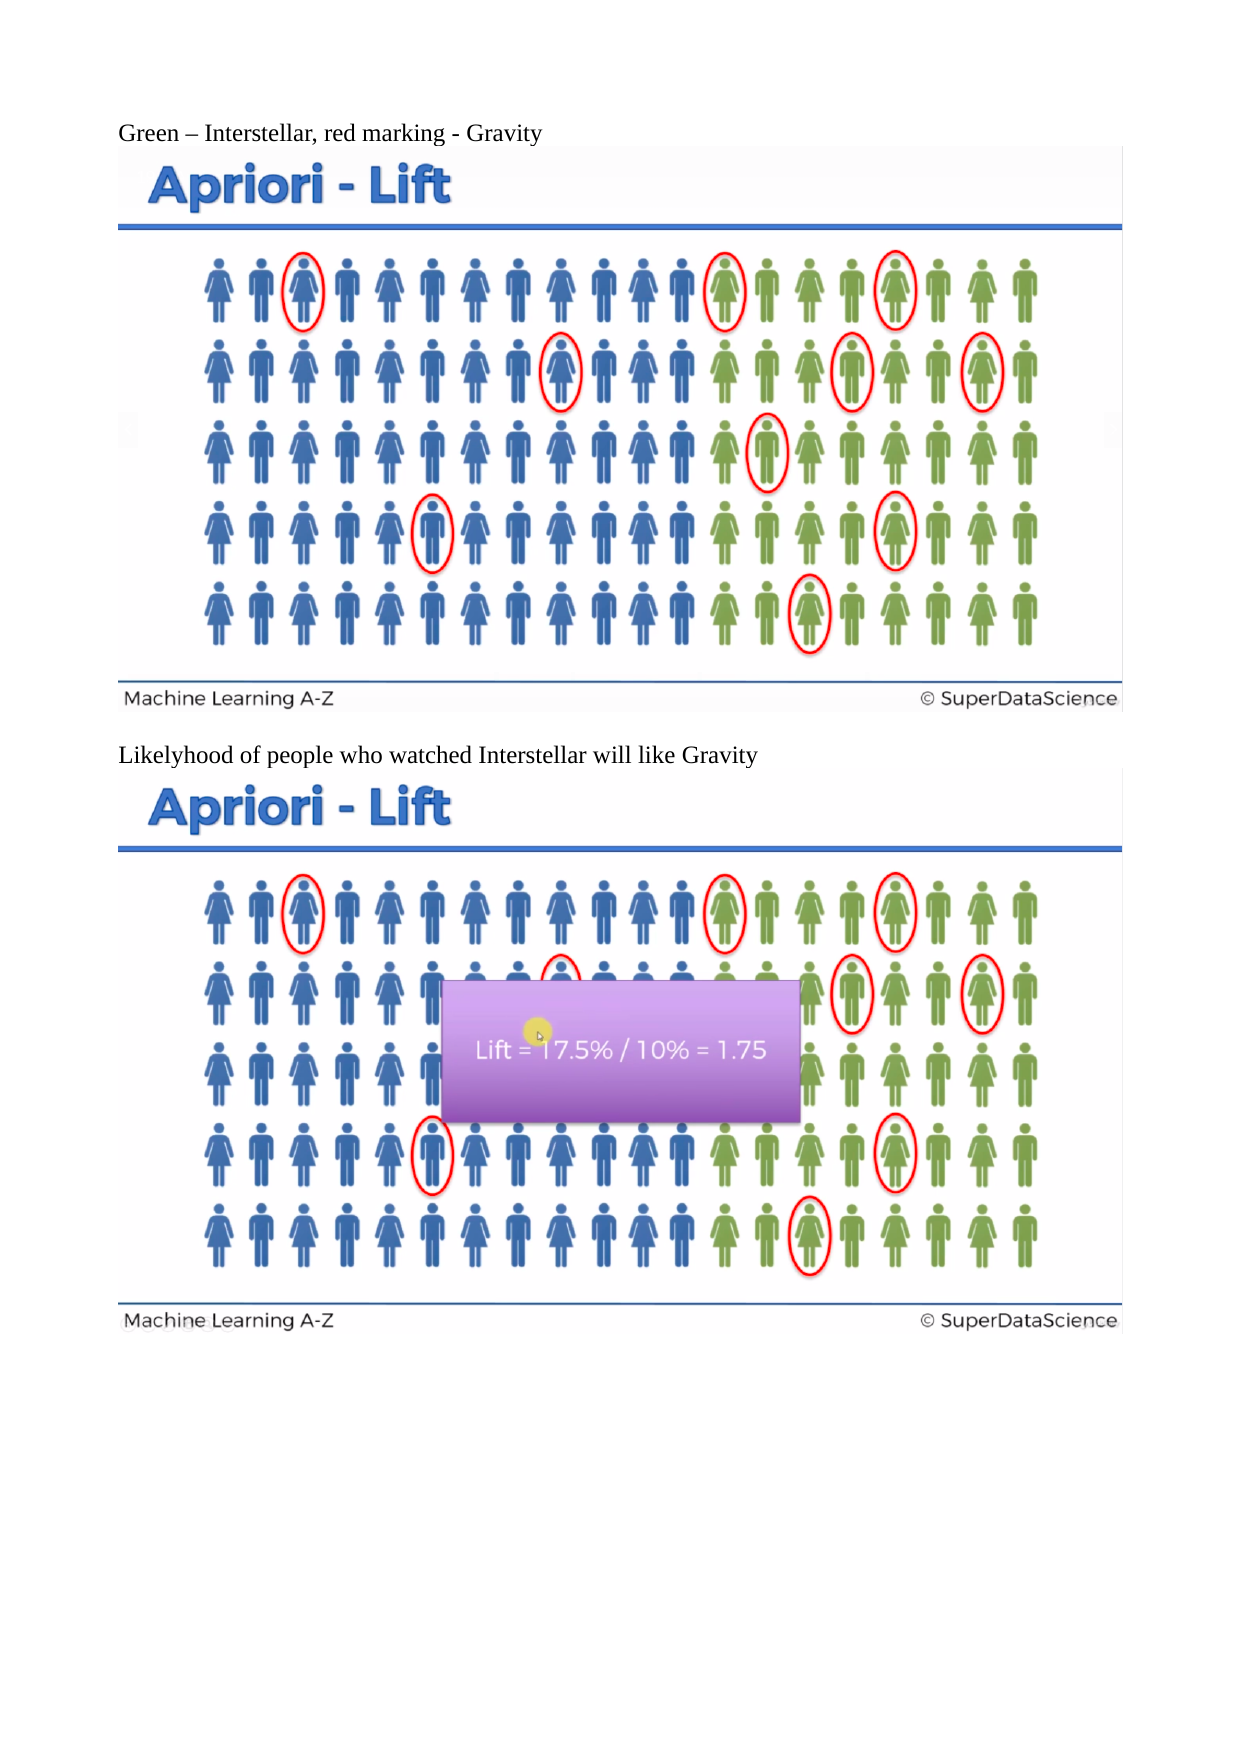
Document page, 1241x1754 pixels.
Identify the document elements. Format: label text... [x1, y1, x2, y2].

picture [118, 146, 1123, 712]
text Likelyhood of people who watched Interstellar will like Gravity [118, 740, 1122, 768]
text Green – Interstellar, red marking - Gravity [118, 118, 1122, 146]
picture [118, 768, 1123, 1334]
